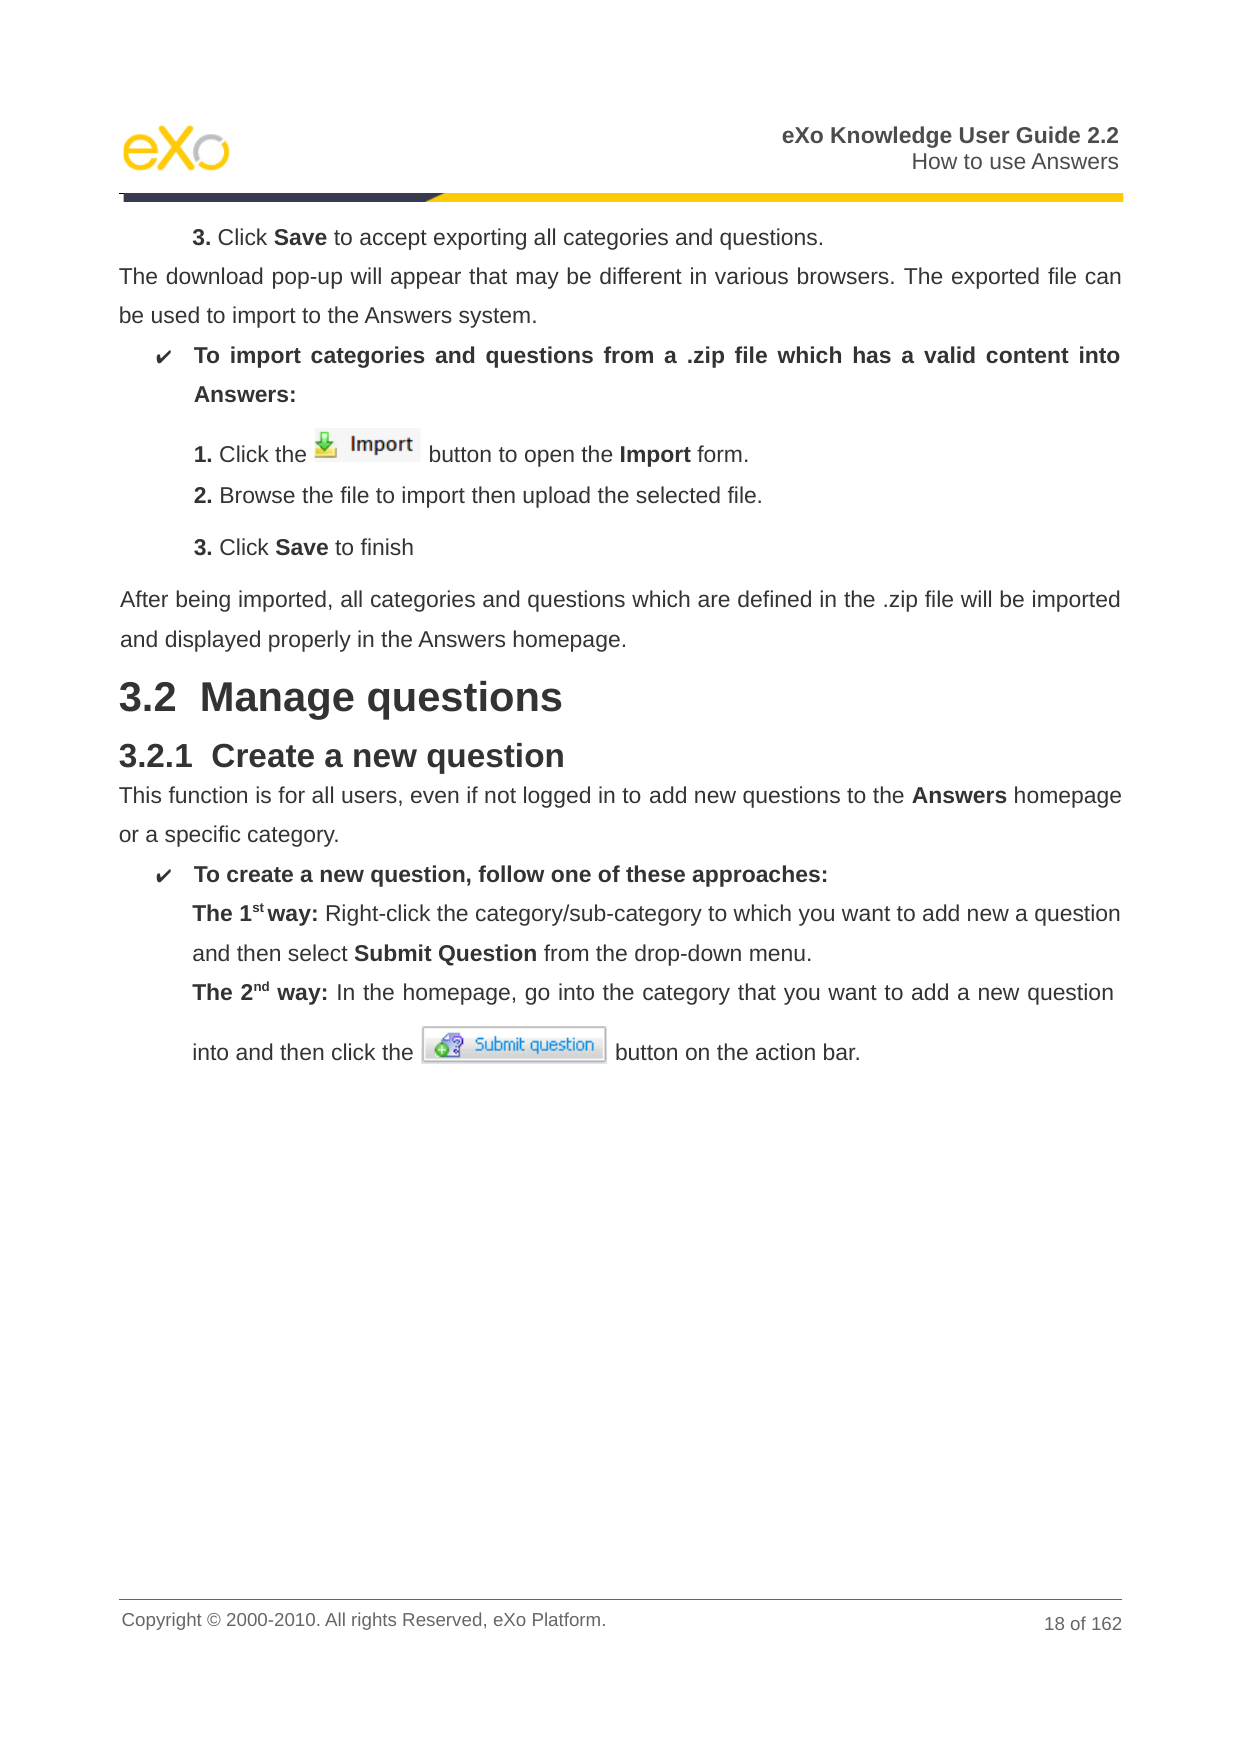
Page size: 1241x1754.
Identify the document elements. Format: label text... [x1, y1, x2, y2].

list To create a new question, follow one of these approaches: [156, 861, 1122, 887]
text This function is for all users, even if not logged in to add new questions to the Answers homepage or a specific category. [118, 782, 1122, 847]
text The 1st way: Right-click the category/sub-category to which you want to add new a question and then select Submit Question from the drop-down menu. [0, 900, 1122, 966]
subtitle Create a new question [118, 736, 1122, 774]
subtitle Manage questions [118, 673, 1122, 721]
list After being imported, all categories and questions which are defined in the .zip file will be imported and displayed properly in the Answers homepage. [82, 586, 1122, 652]
list The download pop-up will appear that may be different in various browsers. The exported file can be used to import to the Answers system. [81, 263, 1122, 329]
picture [123, 193, 1124, 202]
list 3. Click Save to accept exporting all categories and questions. [192, 223, 1122, 250]
list 2. Browse the file to import then upload the selected file. [156, 482, 1122, 509]
picture [123, 125, 230, 171]
list To import categories and questions from a .zip file which has a valid content into Answers: [156, 342, 1122, 408]
picture [314, 428, 421, 462]
picture [421, 1026, 608, 1064]
list 1. Click thebutton to open the Import form. [156, 421, 1122, 469]
list 3. Click Save to finish [156, 534, 1122, 561]
text The 2nd way: In the homepage, go into the category that you want to add a new question into and then click thebutton on the action bar. [0, 979, 1122, 1071]
